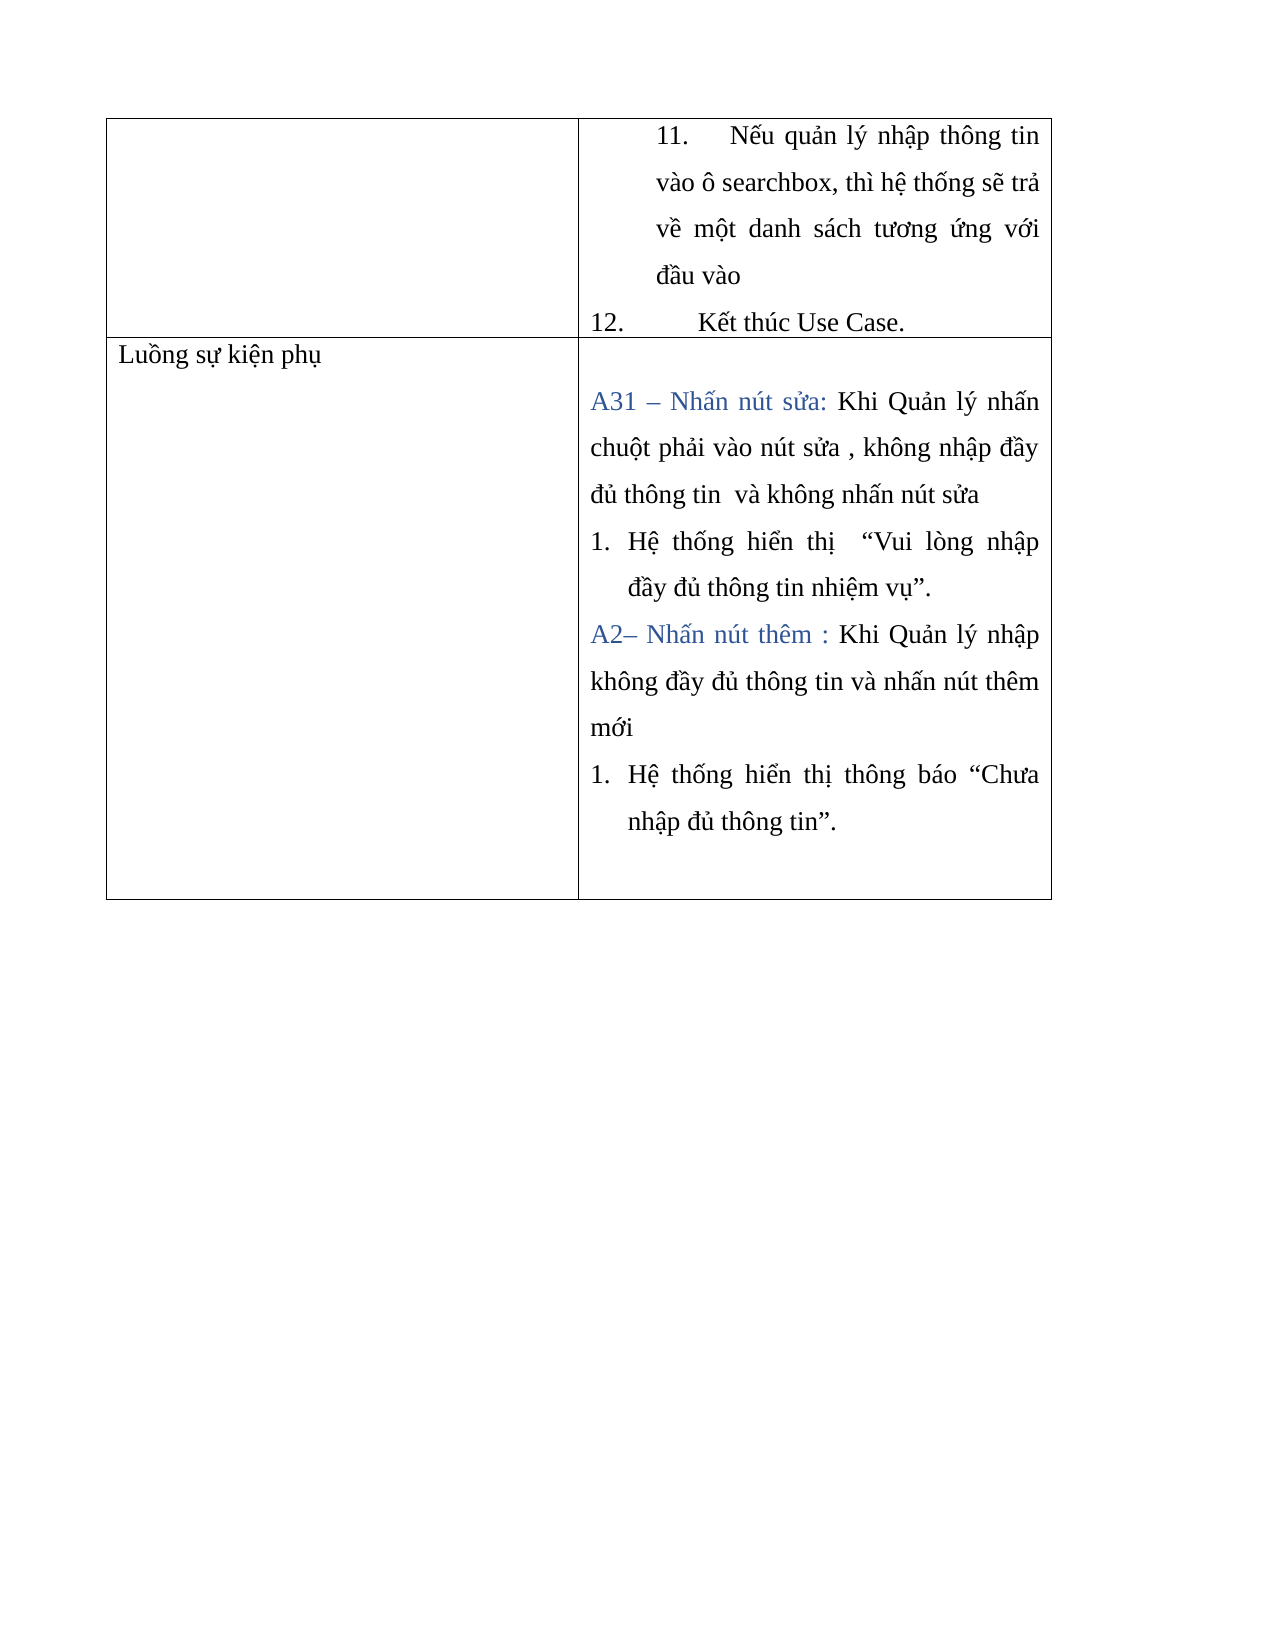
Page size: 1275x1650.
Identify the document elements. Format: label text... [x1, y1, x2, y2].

table_cell Luồng sự kiện phụ [107, 338, 578, 899]
table_cell [107, 119, 578, 337]
table_cell Hệ thống hiển thị màn hình thống kê khi đăng nhập vào hệ thống. Quản lý chọn mục nhiệm vụ ở bên tay phải hệ thống. Hệ thống hiển thị ra màn hình danh sách nhiệm vụ trong hệ thống và các nút thêm nhiệm vụ, xóa, sửa. Nếu quản lý nhấn chuột phải vào mục xem nhiệm vụ đó thì hệ thống sẽ hiển thị một dialog xem nhiệm vụ chi tiết Nếu quản lý nhấn chuột phải vào mục sửa nhiệm vụ đó thì hệ thống sẽ hiển thị dialog sửa nhiệm vụ quản lý nhập các thông tin muốn sửa và nhấn nút thay đổi, nếu thành công hệ thống hiển thị thông báo “Sửa nhiệm vụ thành công”. Nếu quản lý nhấn vào nút thêm nhiệm vụ thì hệ thống sẽ hiển thị màn hình thêm nhiệm vụ, quản lý nhập đầy đủ thông tin và nhấn nút thêm mới hệ thống hiển thị thông báo “Thêm nhiệm vụ thành công !”. Nếu quản lý nhấn nút xóa vào nhiệm vụ đó Hệ thống hiển thị thông báo “Bạn có chắc chắn muốn xóa không ?”. Nếu quản lý nhấn YES hệ thống sẽ xóa nhiệm vụ đó ra khỏi danh sách Nếu quản lý nhấn NO hệ thống sẽ trở lại màn hình hiện tại Nếu quản lý nhập thông tin vào ô searchbox, thì hệ thống sẽ trả về một danh sách tương ứng với đầu vào Kết thúc Use Case. [579, 119, 1051, 337]
table_cell A31 – Nhấn nút sửa: Khi Quản lý nhấn chuột phải vào nút sửa , không nhập đầy đủ thông tin và không nhấn nút sửa Hệ thống hiển thị “Vui lòng nhập đầy đủ thông tin nhiệm vụ”. A2– Nhấn nút thêm : Khi Quản lý nhập không đầy đủ thông tin và nhấn nút thêm mới Hệ thống hiển thị thông báo “Chưa nhập đủ thông tin”. [579, 338, 1051, 899]
